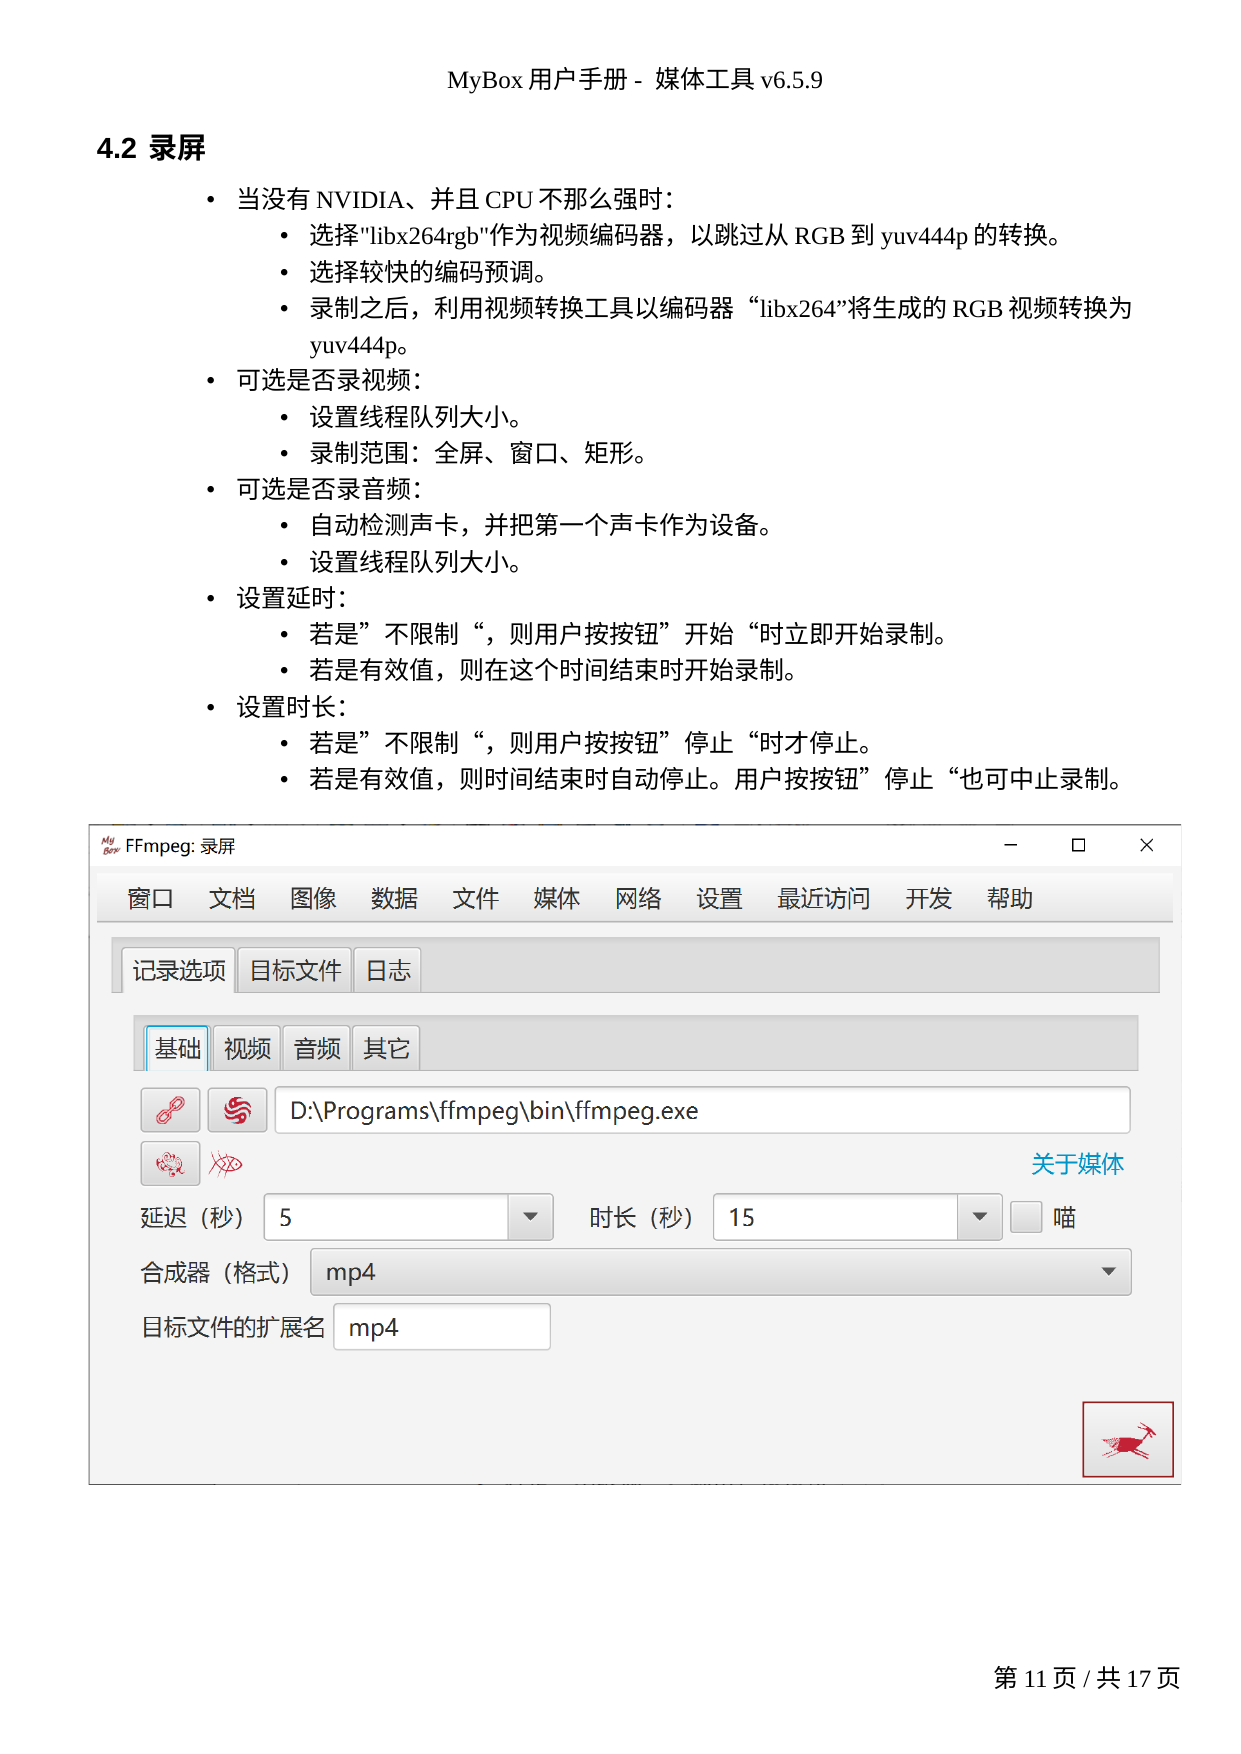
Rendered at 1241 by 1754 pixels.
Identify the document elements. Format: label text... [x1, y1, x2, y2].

list 当没有NVIDIA、并且CPU不那么强时： [206, 179, 1181, 216]
list 设置时长： [206, 687, 1181, 723]
list 选择"libx264rgb"作为视频编码器，以跳过从RGB到yuv444p的转换。 [280, 216, 1181, 252]
list 若是”不限制“，则用户按按钮”开始“时立即开始录制。 [280, 614, 1181, 651]
list 录制之后，利用视频转换工具以编码器“libx264”将生成的RGB视频转换为yuv444p。 [280, 288, 1181, 361]
subtitle 录屏 [88, 125, 1181, 167]
list 选择较快的编码预调。 [280, 252, 1181, 288]
list 自动检测声卡，并把第一个声卡作为设备。 [280, 506, 1181, 542]
list 设置线程队列大小。 [280, 397, 1181, 433]
list 若是”不限制“，则用户按按钮”停止“时才停止。 [280, 723, 1181, 759]
list 可选是否录视频： [206, 361, 1181, 397]
list 若是有效值，则时间结束时自动停止。用户按按钮”停止“也可中止录制。 [280, 759, 1181, 796]
picture [88, 824, 1182, 1485]
list 录制范围：全屏、窗口、矩形。 [280, 433, 1181, 469]
list 可选是否录音频： [206, 469, 1181, 506]
list 设置线程队列大小。 [280, 542, 1181, 578]
list 若是有效值，则在这个时间结束时开始录制。 [280, 651, 1181, 687]
list 设置延时： [206, 578, 1181, 614]
